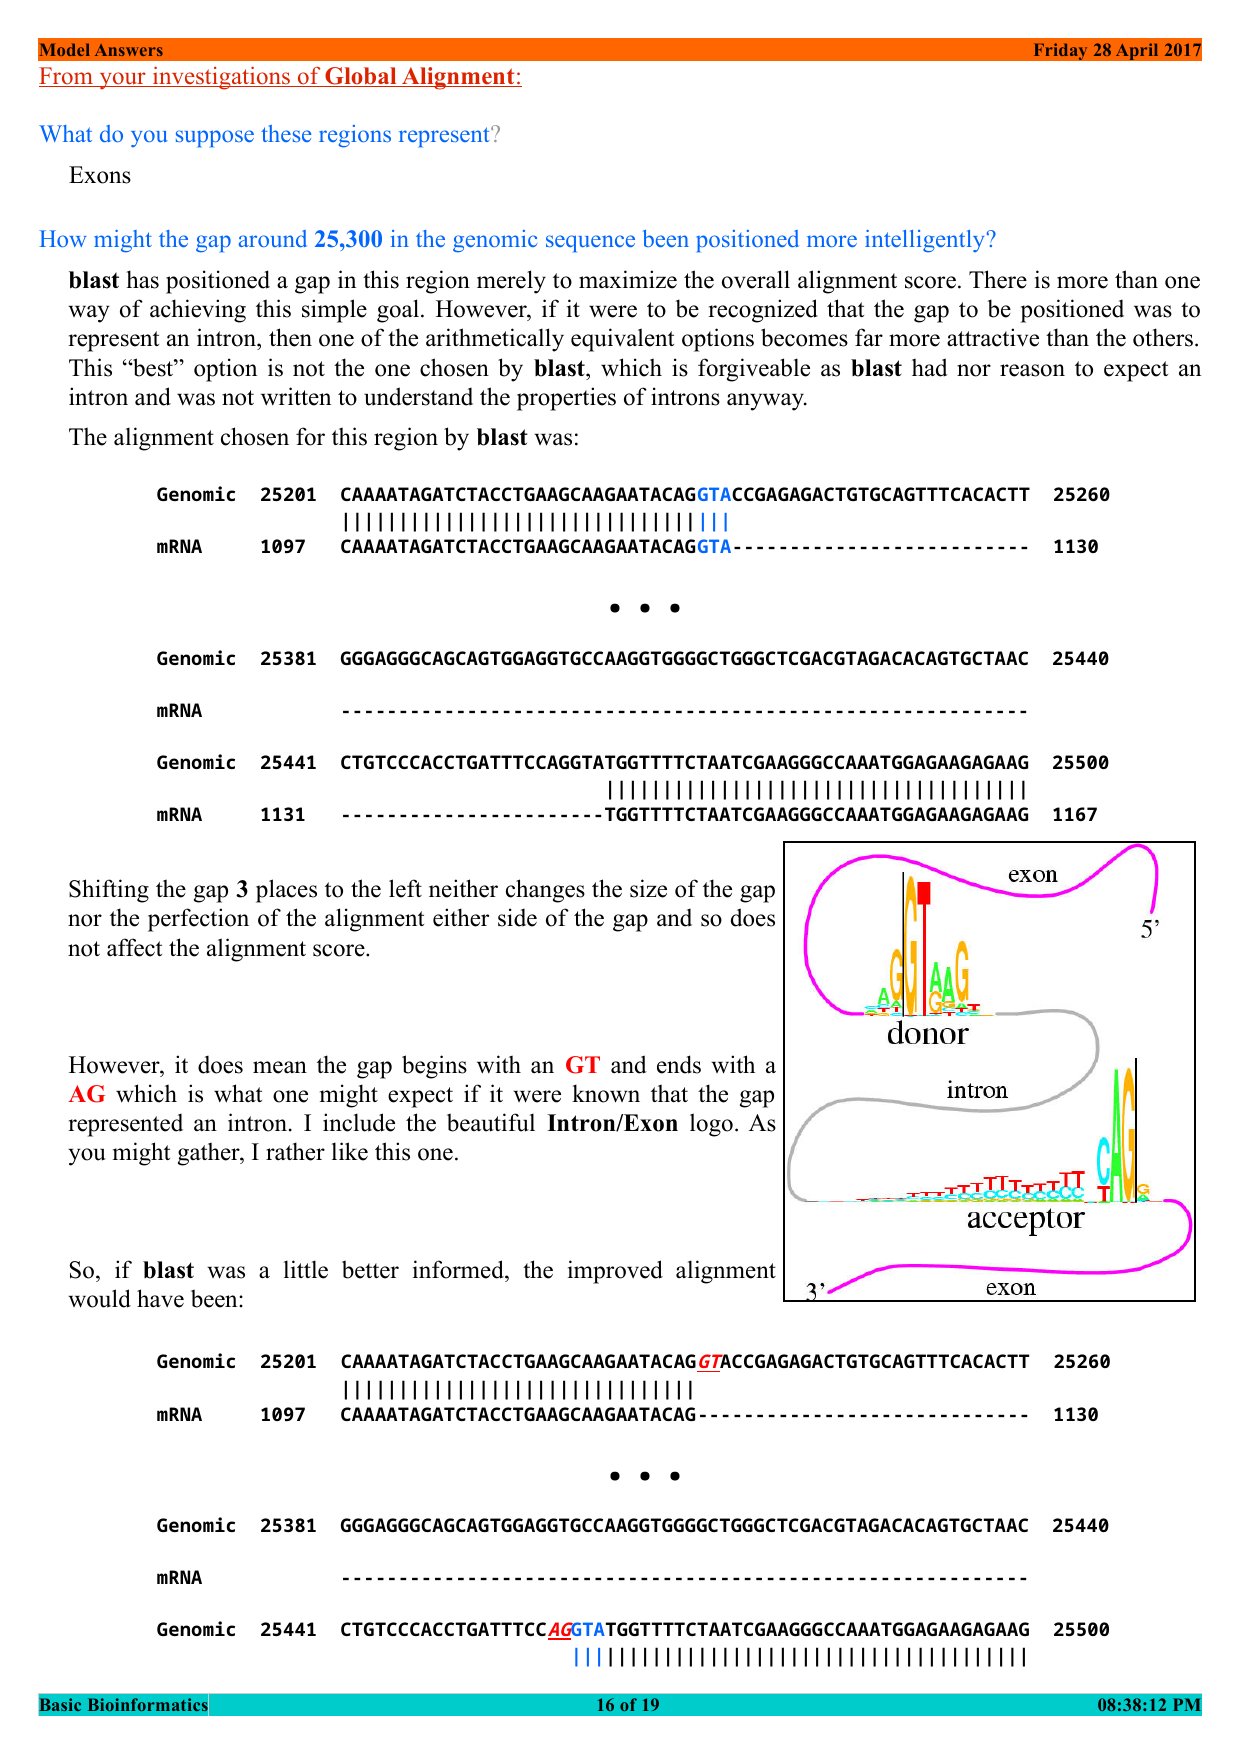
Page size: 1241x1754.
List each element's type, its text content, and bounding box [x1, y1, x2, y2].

text ||||||||||||||||||||||||||||||| [157, 1374, 1202, 1400]
text The alignment chosen for this region by blast was: [68, 422, 1202, 451]
text |||||||||||||||||||||||||||||||||| [157, 507, 1202, 533]
text mRNA 1097 CAAAATAGATCTACCTGAAGCAAGAATACAG----------------------------- 1130 [157, 1400, 1202, 1426]
text mRNA ------------------------------------------------------------ [157, 697, 1202, 723]
text ||||||||||||||||||||||||||||||||||||| [157, 775, 1202, 801]
text Genomic 25381 GGGAGGGCAGCAGTGGAGGTGCCAAGGTGGGGCTGGGCTCGACGTAGACACAGTGCTAAC 25440 [157, 645, 1202, 671]
text Shifting the gap 3 places to the left neither changes the size of the gap nor the perfection of the alignment either side of the gap and so does not affect the alignment score. [68, 842, 783, 1302]
text From your investigations of Global Alignment: [38, 61, 1202, 89]
text blast has positioned a gap in this region merely to maximize the overall alignment score. There is more than one way of achieving this simple goal. However, if it were to be recognized that the gap to be positioned was to represent an intron, then one of the arithmetically equivalent options becomes far more attractive than the others. This “best” option is not the one chosen by blast, which is forgiveable as blast had nor reason to expect an intron and was not written to understand the properties of introns anyway. [68, 265, 1202, 411]
text How might the gap around 25,300 in the genomic sequence been positioned more intelligently? [38, 224, 1202, 253]
text So, if blast was a little better informed, the improved alignment would have been: [68, 1255, 1202, 1313]
text |||||||||||||||||||||||||||||||||||||||| [157, 1642, 1202, 1668]
text mRNA 1097 CAAAATAGATCTACCTGAAGCAAGAATACAGGTA-------------------------- 1130 [157, 533, 1202, 559]
picture [785, 843, 1194, 1300]
text What do you suppose these regions represent? [38, 119, 1202, 148]
text Genomic 25381 GGGAGGGCAGCAGTGGAGGTGCCAAGGTGGGGCTGGGCTCGACGTAGACACAGTGCTAAC 25440 [157, 1512, 1202, 1538]
text mRNA ------------------------------------------------------------ [157, 1564, 1202, 1590]
text Genomic 25441 CTGTCCCACCTGATTTCCAGGTATGGTTTTCTAATCGAAGGGCCAAATGGAGAAGAGAAG 25500 [157, 749, 1202, 775]
text Exons [68, 160, 1202, 189]
text ... [157, 559, 1202, 627]
text mRNA 1131 -----------------------TGGTTTTCTAATCGAAGGGCCAAATGGAGAAGAGAAG 1167 [157, 801, 1202, 827]
text ... [157, 1426, 1202, 1494]
text However, it does mean the gap begins with an GT and ends with a AG which is what one might expect if it were known that the gap represented an intron. I include the beautiful Intron/Exon logo. As you might gather, I rather like this one. [68, 1050, 782, 1166]
text Genomic 25201 CAAAATAGATCTACCTGAAGCAAGAATACAGGTACCGAGAGACTGTGCAGTTTCACACTT 25260 [157, 1348, 1202, 1374]
text Genomic 25201 CAAAATAGATCTACCTGAAGCAAGAATACAGGTACCGAGAGACTGTGCAGTTTCACACTT 25260 [157, 481, 1202, 507]
text Genomic 25441 CTGTCCCACCTGATTTCCAGGTATGGTTTTCTAATCGAAGGGCCAAATGGAGAAGAGAAG 25500 [157, 1616, 1202, 1642]
